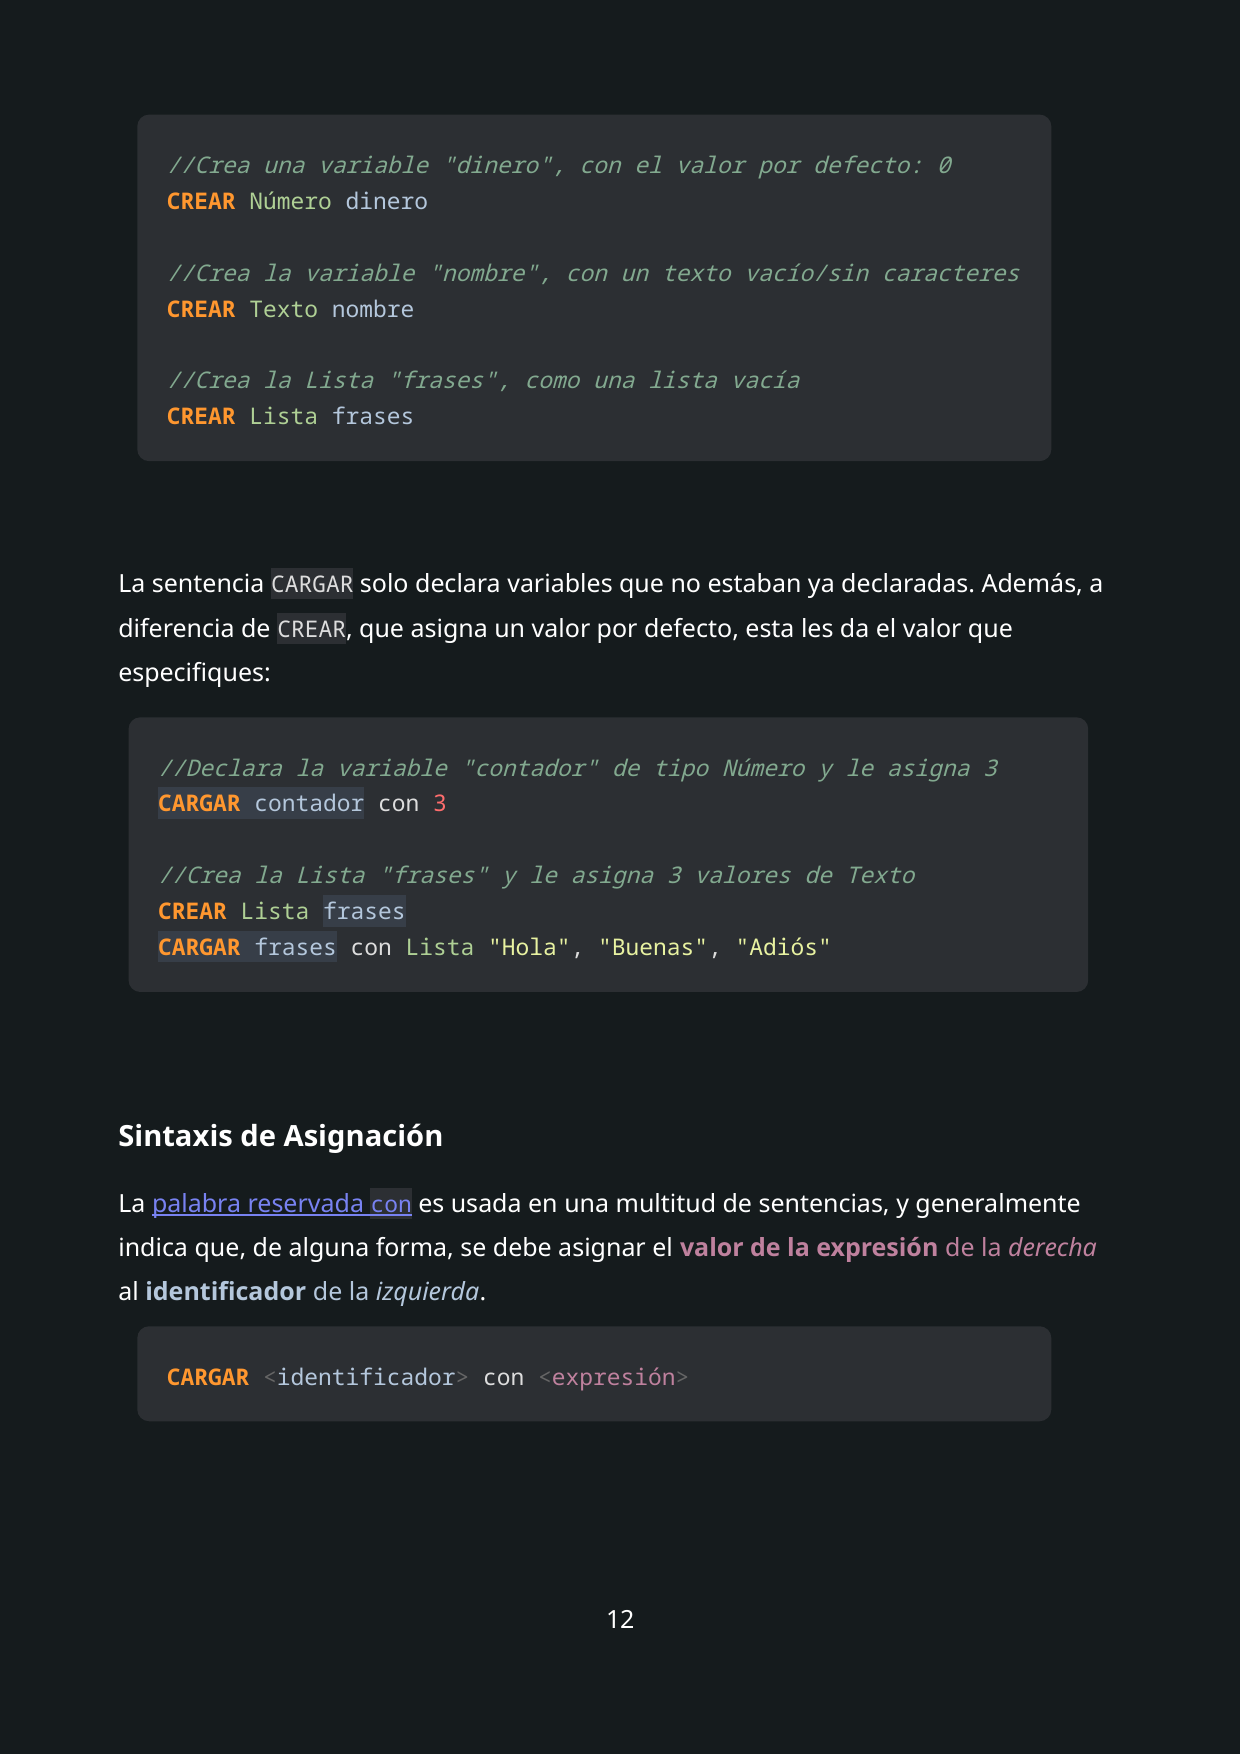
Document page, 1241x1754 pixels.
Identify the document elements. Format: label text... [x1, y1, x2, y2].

subtitle Sintaxis de Asignación [118, 1115, 1122, 1155]
text La sentencia CARGAR solo declara variables que no estaban ya declaradas. Además, a diferencia de CREAR, que asigna un valor por defecto, esta les da el valor que especifiques: [118, 566, 1122, 688]
text La palabra reservada con es usada en una multitud de sentencias, y generalmente indica que, de alguna forma, se debe asignar el valor de la expresión de la derecha al identificador de la izquierda. [118, 1185, 1122, 1308]
